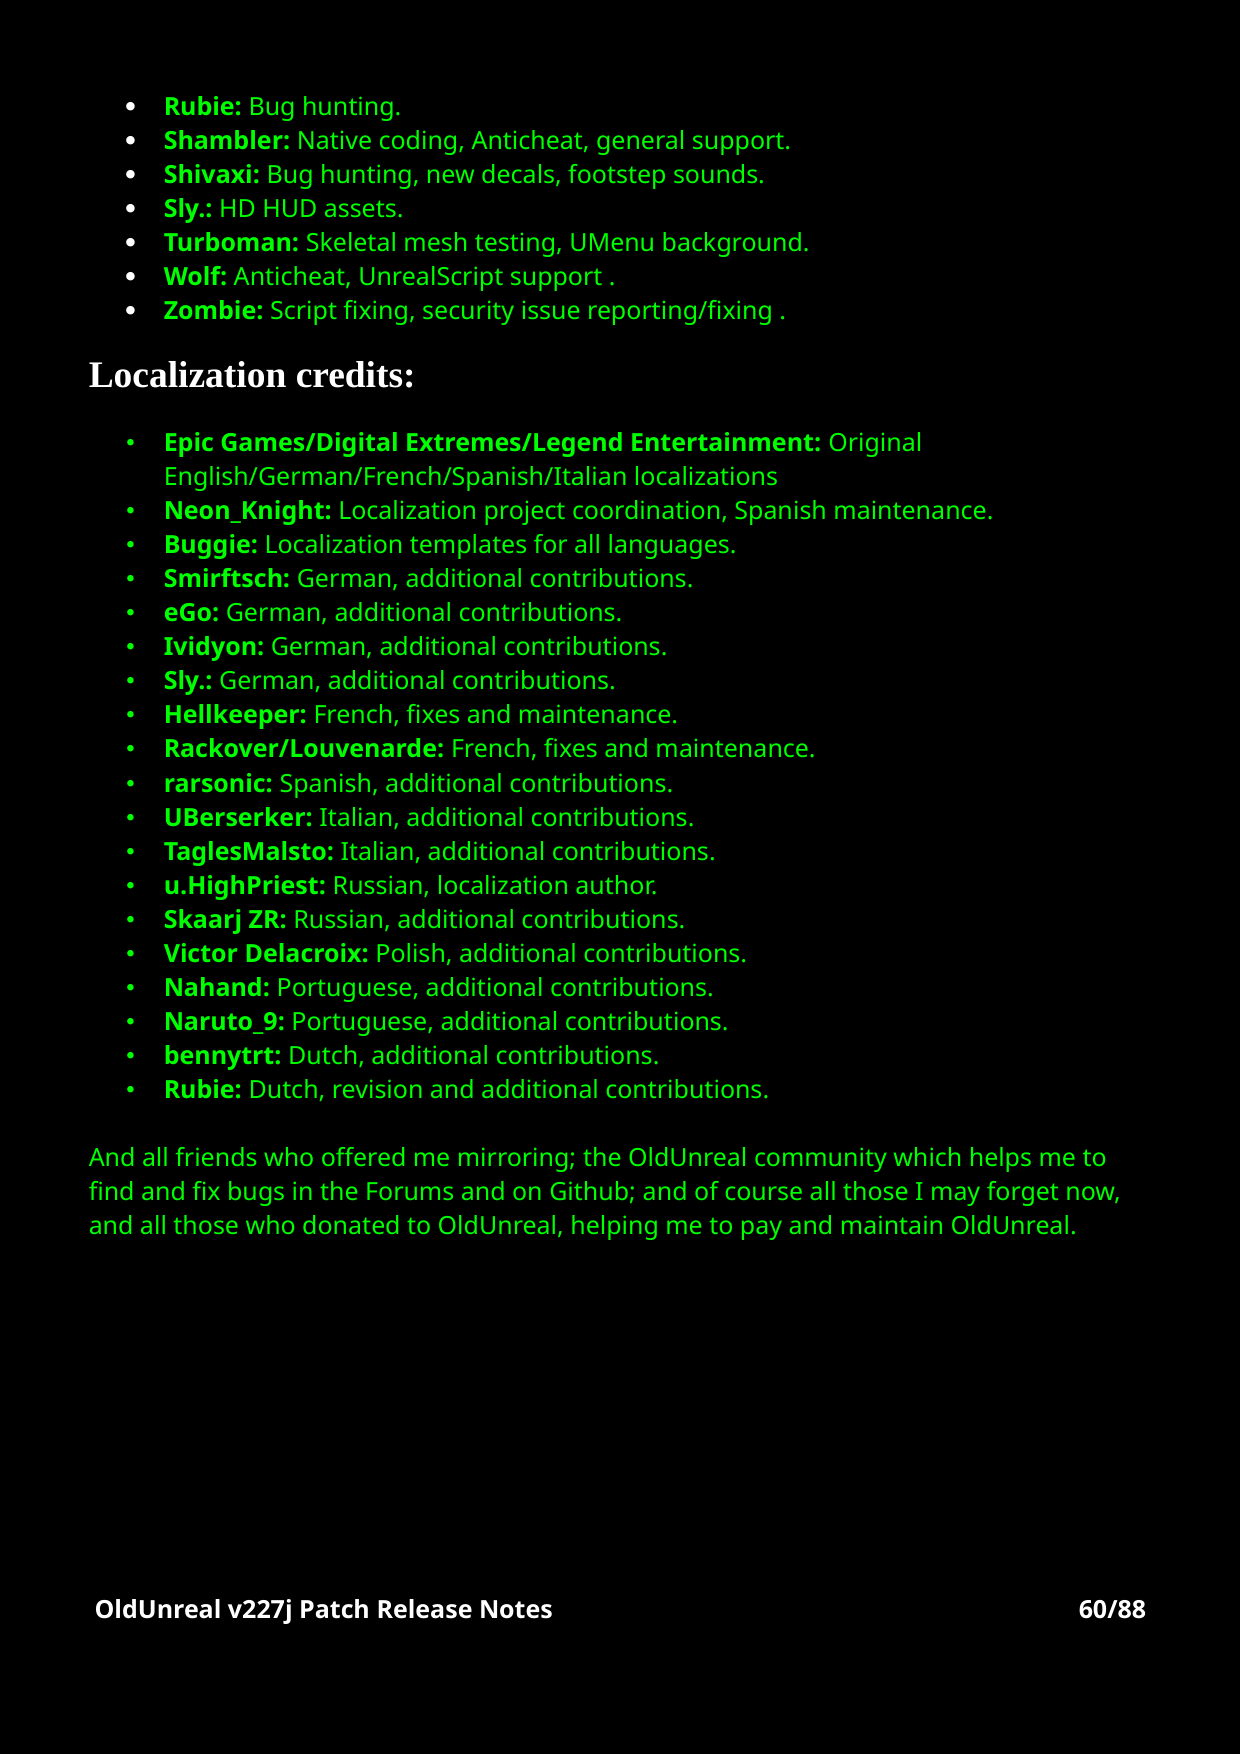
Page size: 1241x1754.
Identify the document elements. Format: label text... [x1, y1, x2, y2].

list UBerserker: Italian, additional contributions. [126, 799, 1152, 833]
list Rackover/Louvenarde: French, fixes and maintenance. [126, 731, 1152, 765]
list Rubie: Bug hunting. [126, 88, 1152, 123]
list Neon_Knight: Localization project coordination, Spanish maintenance. [126, 493, 1152, 527]
list Sly.: HD HUD assets. [126, 191, 1152, 225]
list Epic Games/Digital Extremes/Legend Entertainment: Original English/German/French/Spanish/Italian localizations [126, 424, 1152, 493]
list Nahand: Portuguese, additional contributions. [126, 969, 1152, 1004]
list eGo: German, additional contributions. [126, 595, 1152, 629]
list Rubie: Dutch, revision and additional contributions. [126, 1072, 1152, 1106]
list Turboman: Skeletal mesh testing, UMenu background. [126, 225, 1152, 259]
list Ividyon: German, additional contributions. [126, 629, 1152, 663]
list Zombie: Script fixing, security issue reporting/fixing . [126, 293, 1152, 327]
list Smirftsch: German, additional contributions. [126, 561, 1152, 595]
list Skaarj ZR: Russian, additional contributions. [126, 901, 1152, 936]
text And all friends who offered me mirroring; the OldUnreal community which helps me to find and fix bugs in the Forums and on Github; and of course all those I may forget now, and all those who donated to OldUnreal, helping me to pay and maintain OldUnreal. [88, 1140, 1152, 1242]
list rarsonic: Spanish, additional contributions. [126, 765, 1152, 799]
list Sly.: German, additional contributions. [126, 663, 1152, 697]
list Shivaxi: Bug hunting, new decals, footstep sounds. [126, 157, 1152, 191]
subtitle Localization credits: [88, 352, 1152, 395]
list Naruto_9: Portuguese, additional contributions. [126, 1004, 1152, 1038]
list bennytrt: Dutch, additional contributions. [126, 1038, 1152, 1072]
list TaglesMalsto: Italian, additional contributions. [126, 833, 1152, 867]
list Buggie: Localization templates for all languages. [126, 527, 1152, 561]
list Wolf: Anticheat, UnrealScript support . [126, 259, 1152, 293]
list Shambler: Native coding, Anticheat, general support. [126, 123, 1152, 157]
list Victor Delacroix: Polish, additional contributions. [126, 936, 1152, 969]
list Hellkeeper: French, fixes and maintenance. [126, 697, 1152, 731]
list u.HighPriest: Russian, localization author. [126, 867, 1152, 901]
